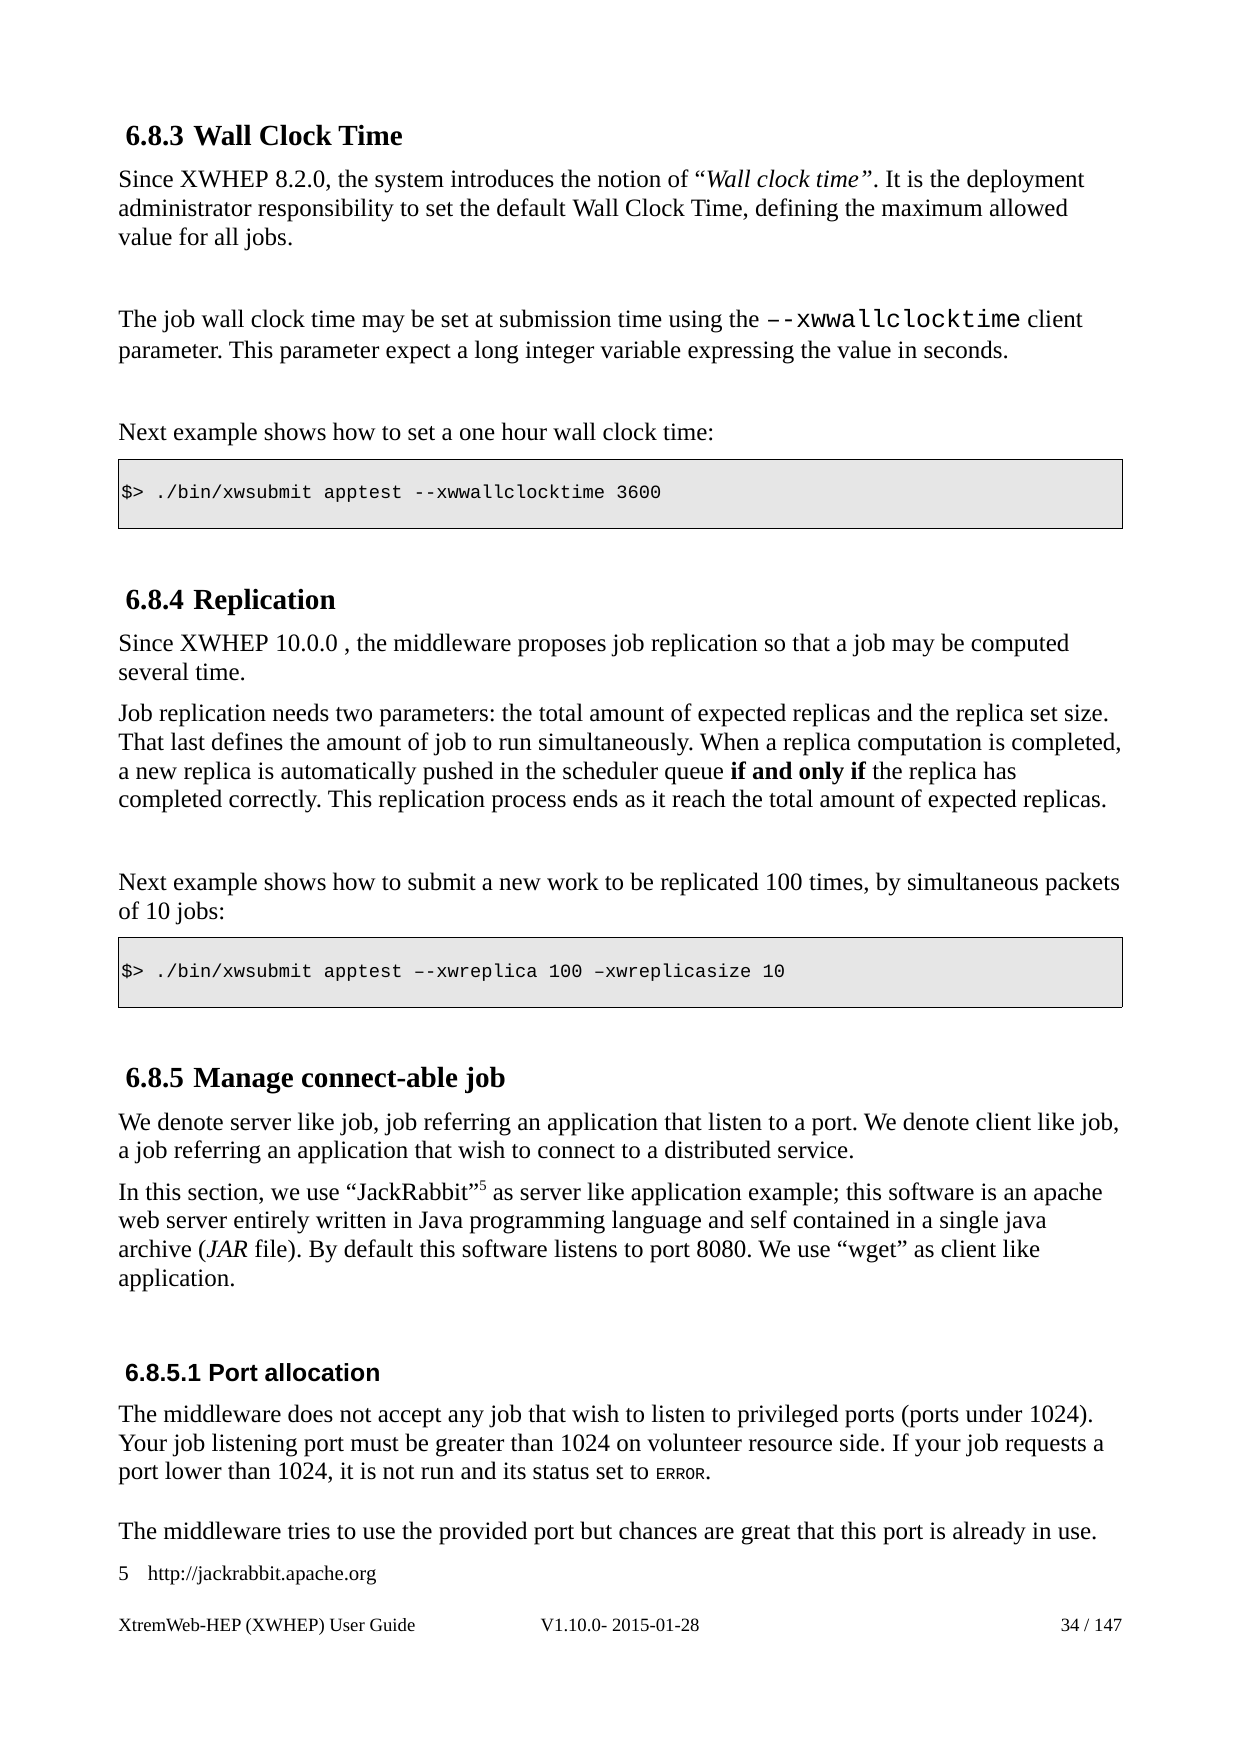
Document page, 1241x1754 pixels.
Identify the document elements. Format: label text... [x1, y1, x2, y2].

text Next example shows how to set a one hour wall clock time: [118, 417, 1122, 446]
subtitle Port allocation [118, 1358, 1122, 1386]
text Next example shows how to submit a new work to be replicated 100 times, by simultaneous packets of 10 jobs: [118, 867, 1122, 924]
subtitle Replication [118, 582, 1122, 616]
text $> ./bin/xwsubmit apptest --xwwallclocktime 3600 [119, 480, 1122, 501]
subtitle Manage connect-able job [118, 1061, 1122, 1094]
text Since XWHEP 8.2.0, the system introduces the notion of “Wall clock time”. It is the deployment administrator responsibility to set the default Wall Clock Time, defining the maximum allowed value for all jobs. [118, 164, 1122, 250]
text In this section, we use “JackRabbit” as server like application example; this software is an apache web server entirely written in Java programming language and self contained in a single java archive (JAR file). By default this software listens to port 8080. We use “wget” as client like application. [118, 1177, 1122, 1292]
text The middleware does not accept any job that wish to listen to privileged ports (ports under 1024). Your job listening port must be greater than 1024 on volunteer resource side. If your job requests a port lower than 1024, it is not run and its status set to error. [118, 1399, 1122, 1487]
text $> ./bin/xwsubmit apptest –-xwreplica 100 –xwreplicasize 10 [119, 958, 1122, 979]
text The job wall clock time may be set at submission time using the –-xwwallclocktime client parameter. This parameter expect a long integer variable expressing the value in seconds. [118, 304, 1122, 364]
text The middleware tries to use the provided port but chances are great that this port is already in use. [118, 1516, 1122, 1545]
text Job replication needs two parameters: the total amount of expected replicas and the replica set size. That last defines the amount of job to run simultaneously. When a replica computation is completed, a new replica is automatically pushed in the scheduler queue if and only if the replica has completed correctly. This replication process ends as it reach the total amount of expected replicas. [118, 698, 1122, 813]
text http://jackrabbit.apache.org [118, 1561, 1122, 1585]
text We denote server like job, job referring an application that listen to a port. We denote client like job, a job referring an application that wish to connect to a distributed service. [118, 1107, 1122, 1164]
text Since XWHEP 10.0.0 , the middleware proposes job replication so that a job may be computed several time. [118, 628, 1122, 686]
subtitle Wall Clock Time [118, 118, 1122, 152]
